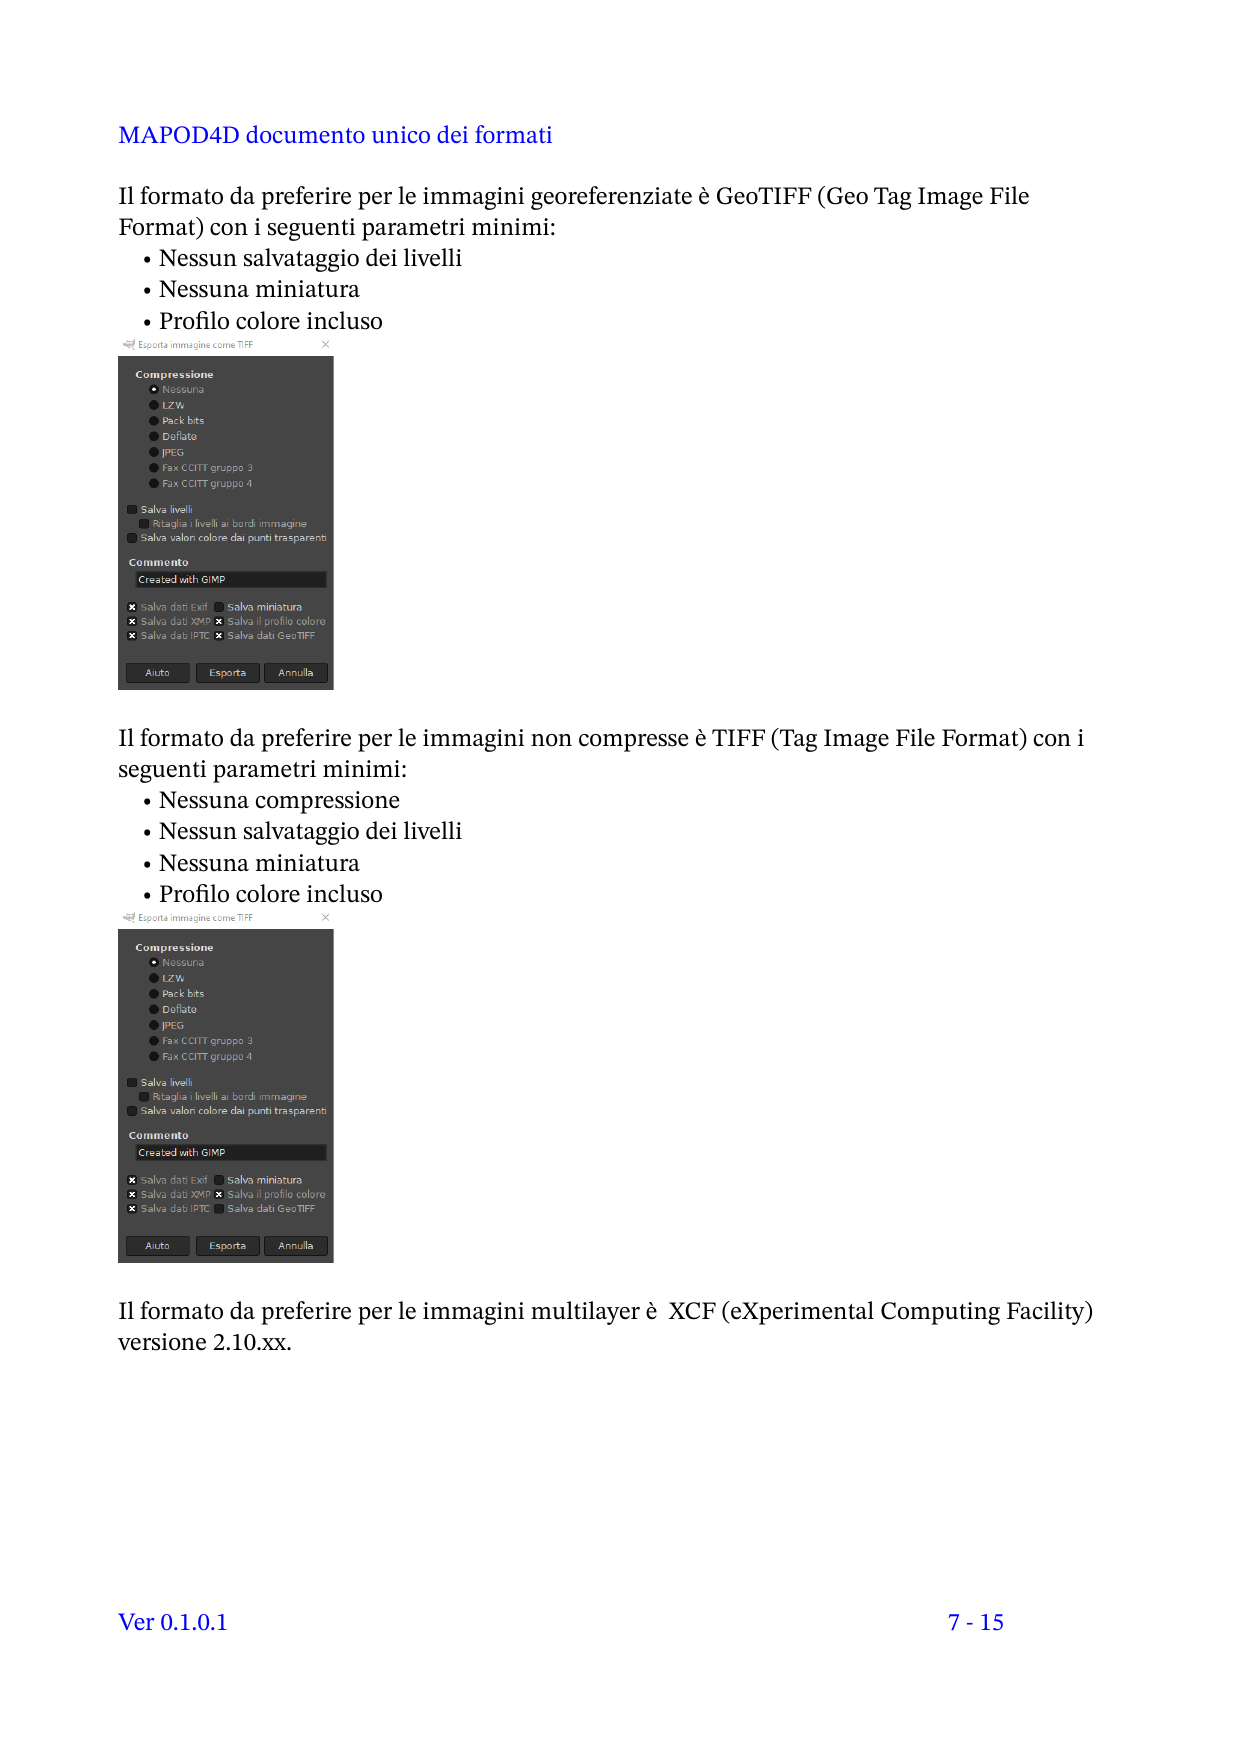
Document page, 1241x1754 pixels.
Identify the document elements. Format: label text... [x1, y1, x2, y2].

picture [118, 335, 334, 690]
text • Profilo colore incluso [118, 877, 1122, 908]
text • Nessuna miniatura [118, 273, 1122, 304]
text • Nessuna compressione [118, 783, 1122, 814]
picture [118, 908, 334, 1263]
text Il formato da preferire per le immagini non compresse è TIFF (Tag Image File Format) con i seguenti parametri minimi: [118, 721, 1122, 783]
text • Nessun salvataggio dei livelli [118, 814, 1122, 846]
text • Nessun salvataggio dei livelli [118, 241, 1122, 273]
text Il formato da preferire per le immagini multilayer è XCF (eXperimental Computing Facility) versione 2.10.xx. [118, 1294, 1122, 1356]
text • Profilo colore incluso [118, 304, 1122, 335]
text Il formato da preferire per le immagini georeferenziate è GeoTIFF (Geo Tag Image File Format) con i seguenti parametri minimi: [118, 179, 1122, 241]
text • Nessuna miniatura [118, 846, 1122, 877]
